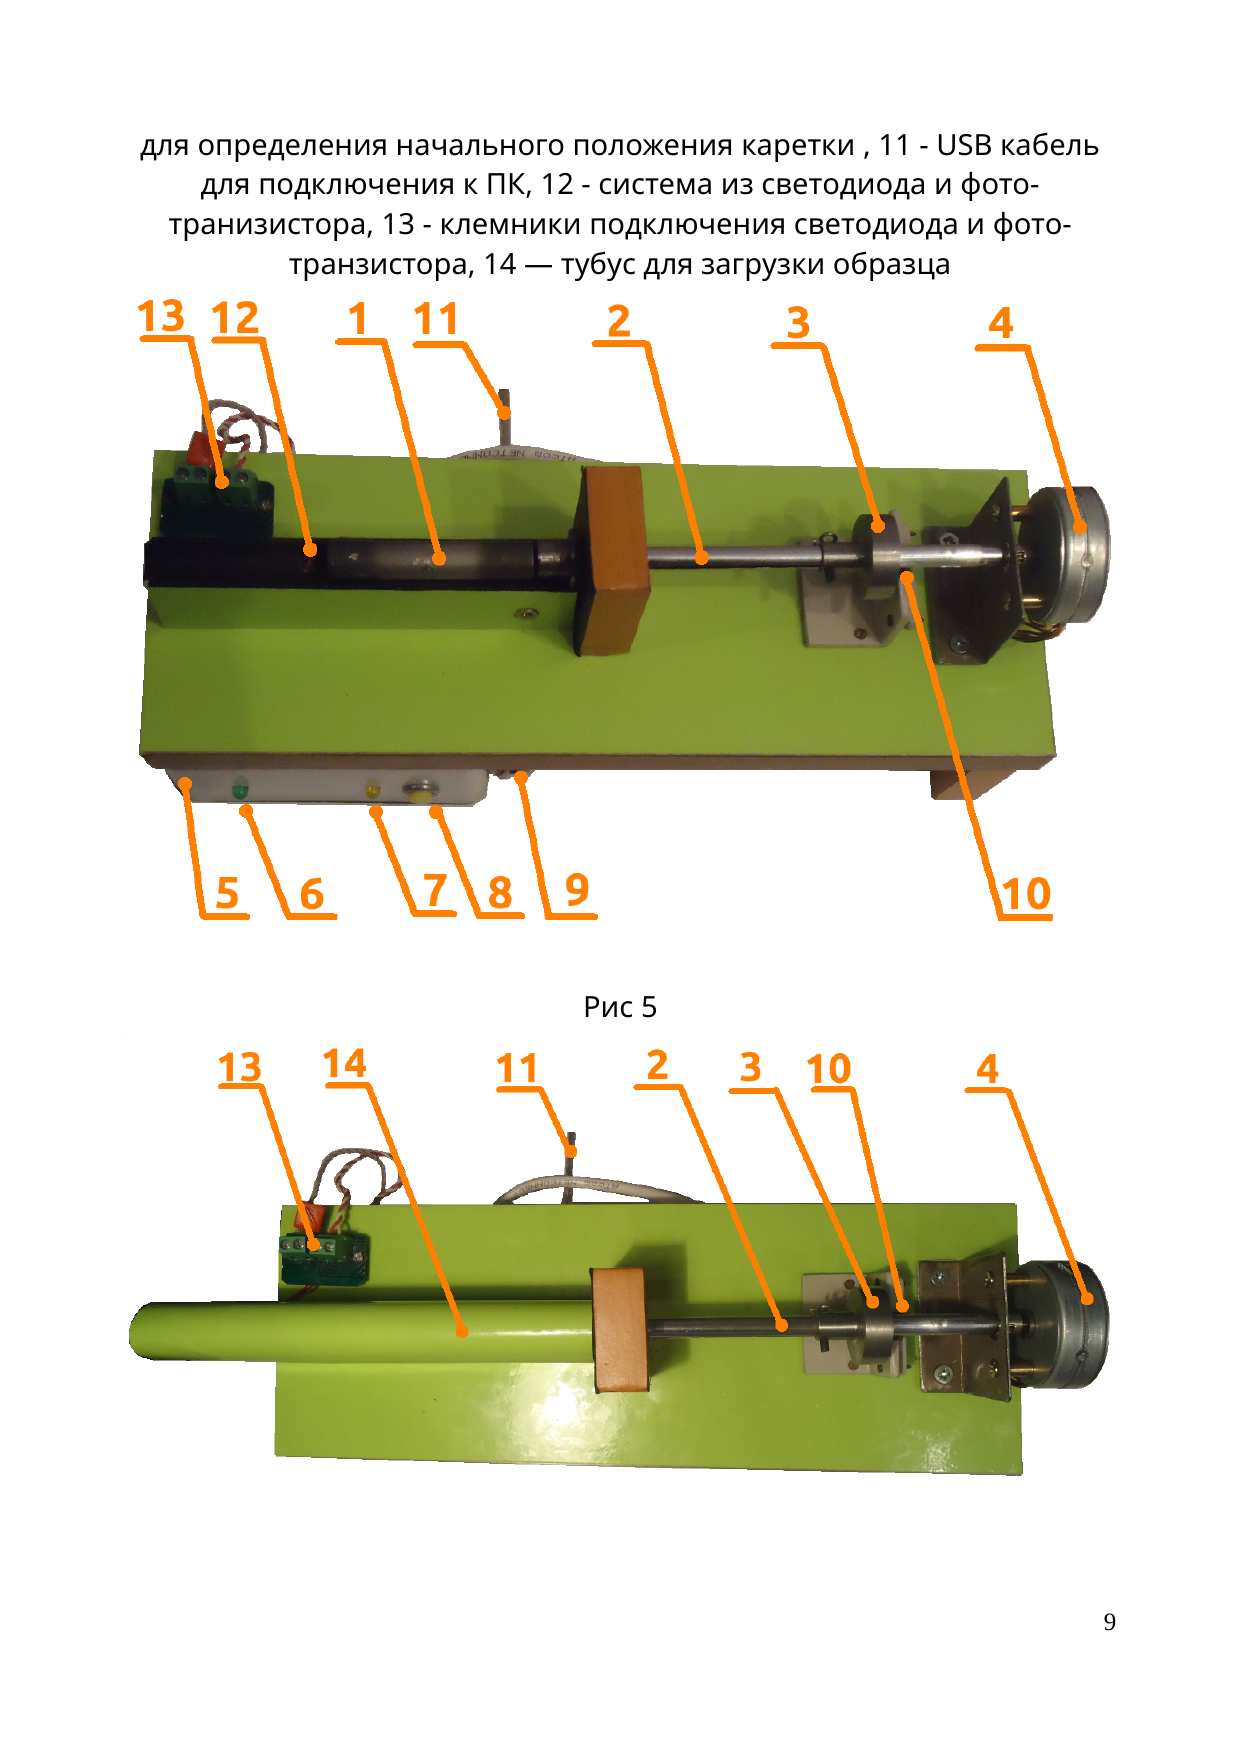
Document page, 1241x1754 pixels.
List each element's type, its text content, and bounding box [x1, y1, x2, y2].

picture [123, 294, 1117, 936]
table_cell для определения начального положения каретки , 11 - USB кабель для подключения к ПК, 12 - система из светодиода и фото-транизистора, 13 - клемники подключения светодиода и фото-транзистора, 14 — тубус для загрузки образца [119, 119, 1122, 288]
table_cell Рис 5 [119, 982, 1122, 1032]
table_cell [119, 1033, 1122, 1537]
table_cell [119, 290, 1122, 981]
picture [123, 1037, 1117, 1492]
